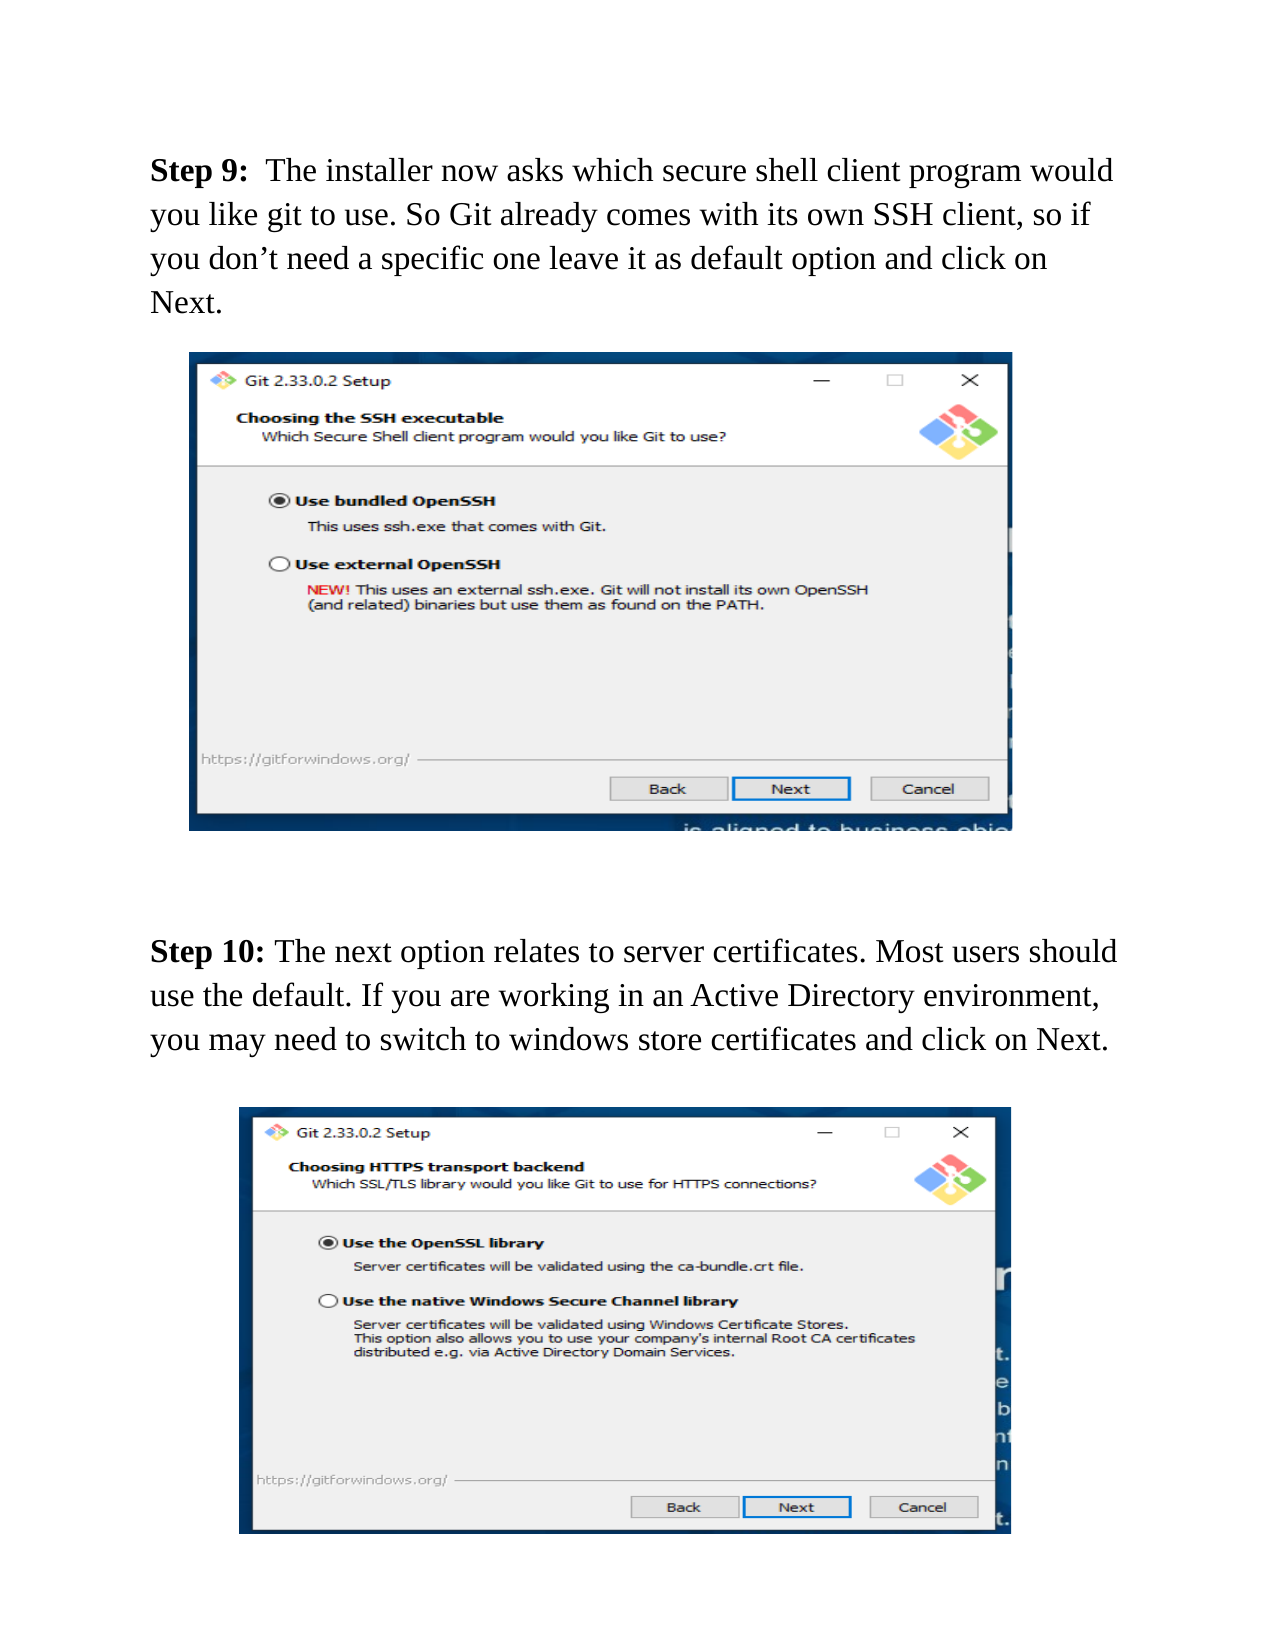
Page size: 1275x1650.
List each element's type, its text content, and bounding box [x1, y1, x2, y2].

text Step 9: The installer now asks which secure shell client program would you like git to use. So Git already comes with its own SSH client, so if you don’t need a specific one leave it as default option and click on Next. [150, 150, 1125, 321]
picture [189, 352, 1013, 831]
text Step 10: The next option relates to server certificates. Most users should use the default. If you are working in an Active Directory environment, you may need to switch to windows store certificates and click on Next. [150, 931, 1125, 1058]
picture [239, 1107, 1012, 1534]
